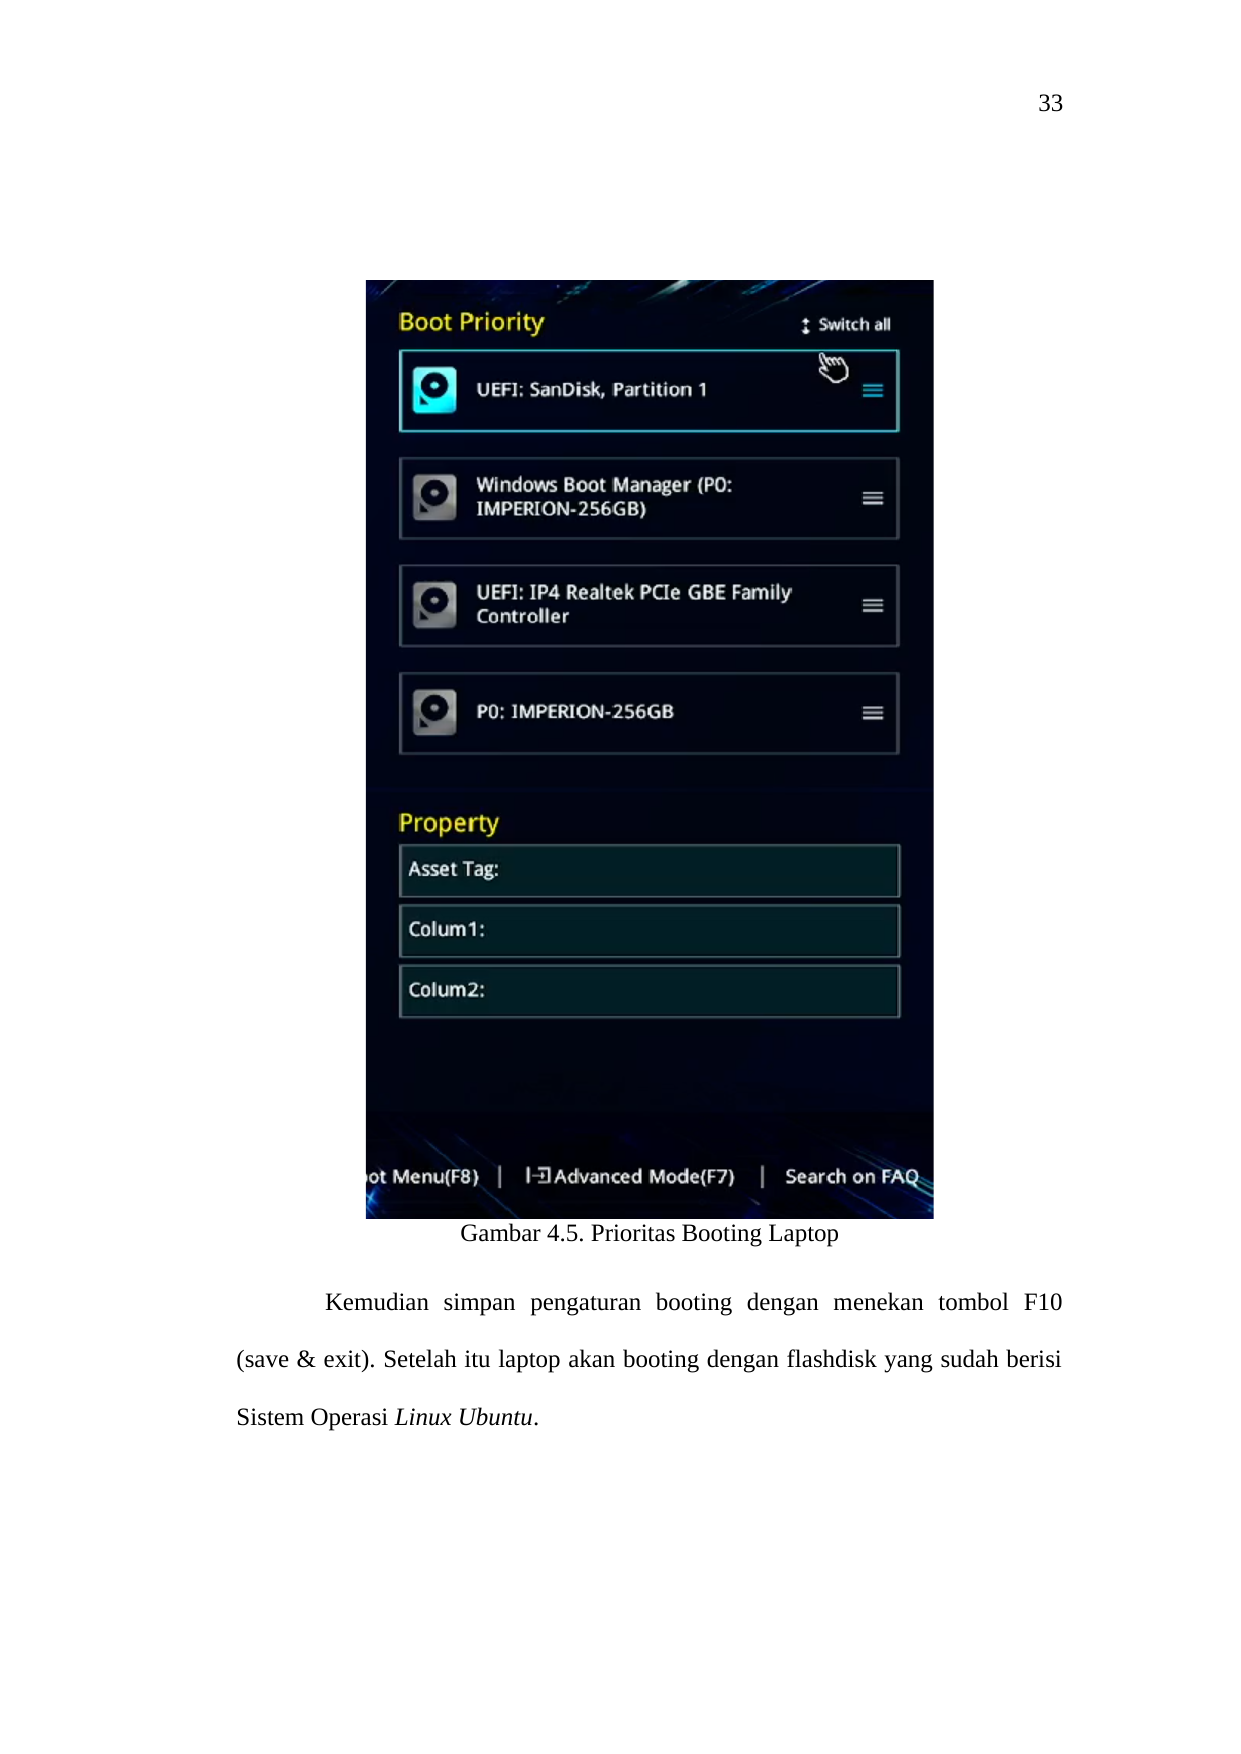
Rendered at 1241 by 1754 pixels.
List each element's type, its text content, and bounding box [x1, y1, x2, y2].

text Gambar 4.5. Prioritas Booting laptop [366, 1219, 933, 1247]
text Kemudian simpan pengaturan booting dengan menekan tombol F10 (save & exit). Setelah itu laptop akan booting dengan flashdisk yang sudah berisi Sistem Operasi Linux Ubuntu. [236, 280, 1063, 1430]
picture [365, 280, 934, 1219]
